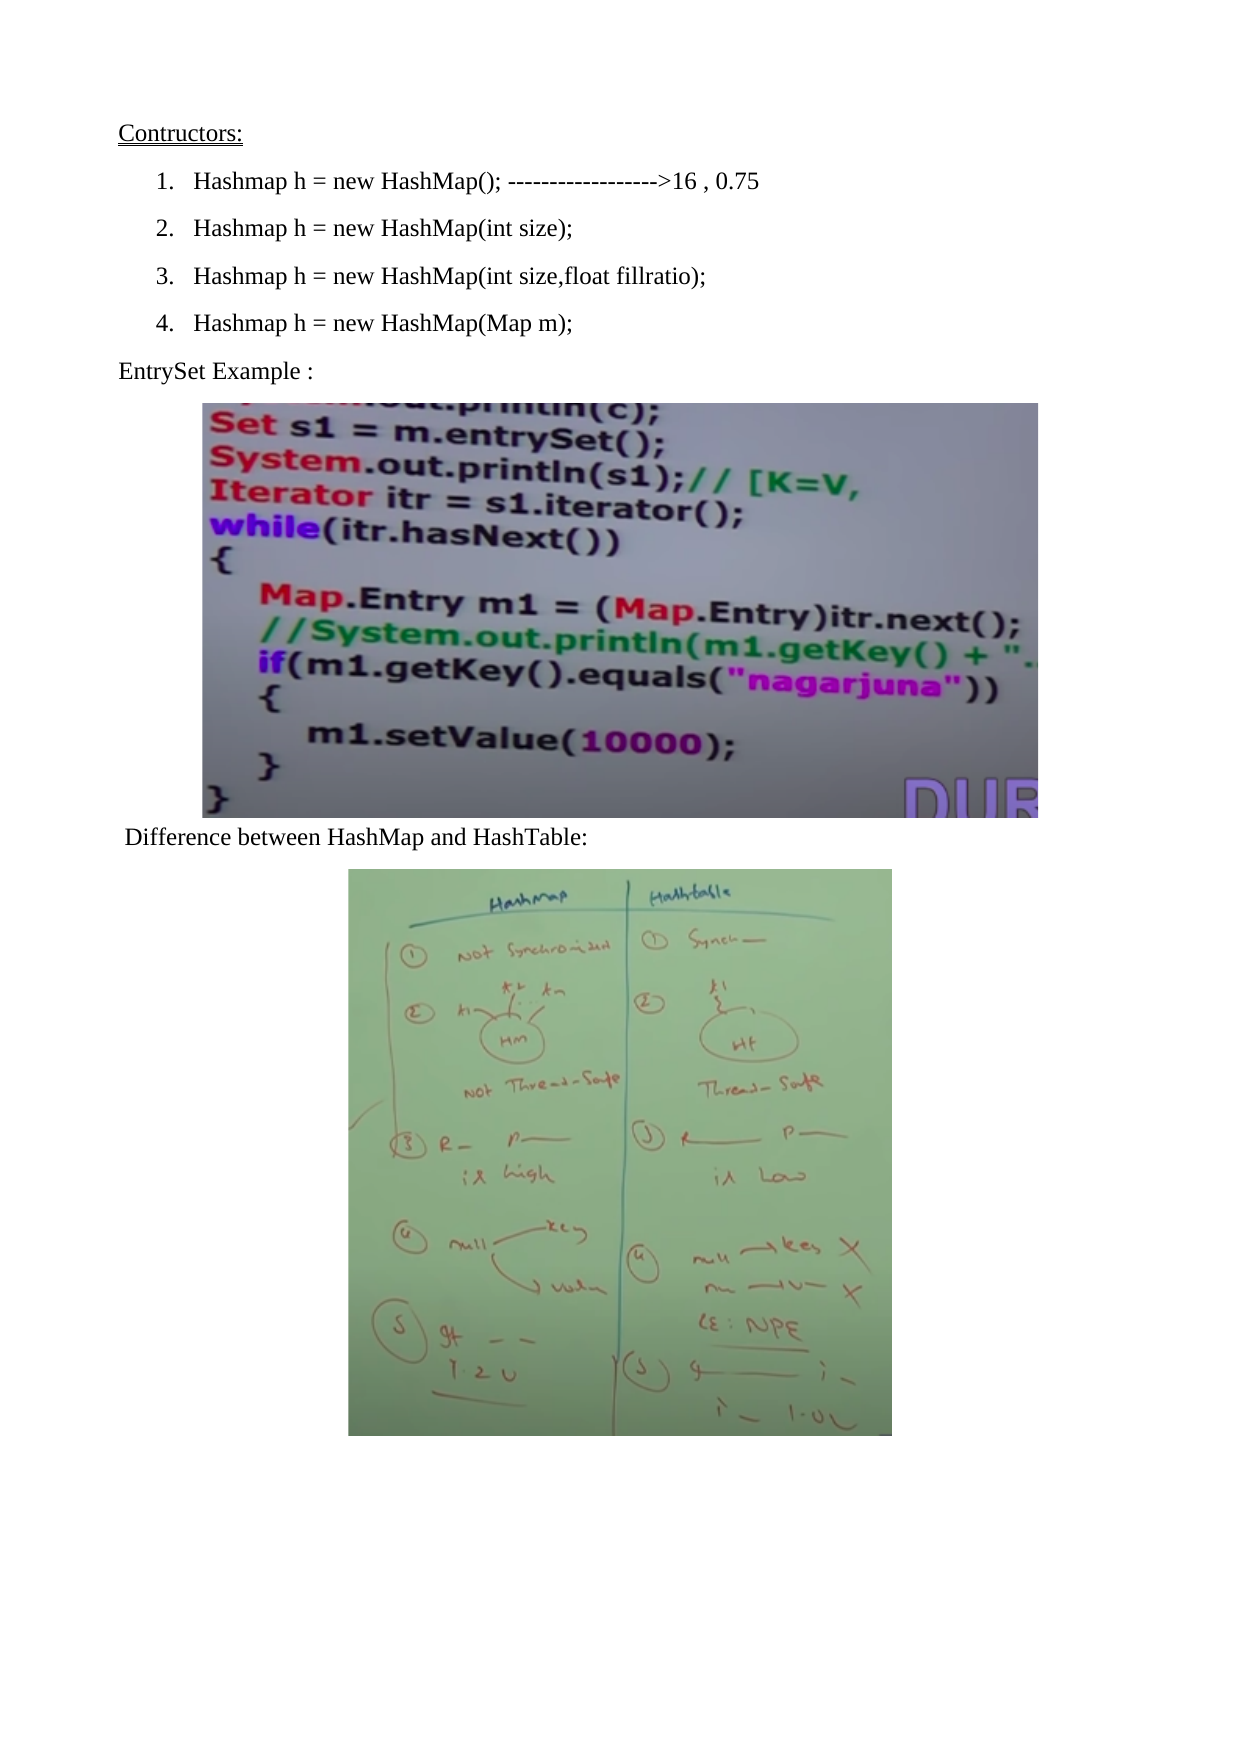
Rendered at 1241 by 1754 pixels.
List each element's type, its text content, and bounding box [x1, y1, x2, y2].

list Hashmap h = new HashMap(); ------------------>16 , 0.75 [156, 166, 1122, 194]
text Difference between HashMap and HashTable: [118, 404, 1122, 851]
text EntrySet Example : [118, 356, 1122, 385]
text Contructors: [118, 118, 1122, 147]
list Hashmap h = new HashMap(int size); [156, 213, 1122, 242]
list Hashmap h = new HashMap(int size,float fillratio); [156, 261, 1122, 290]
picture [202, 403, 1039, 818]
picture [348, 869, 892, 1436]
list Hashmap h = new HashMap(Map m); [156, 308, 1122, 337]
